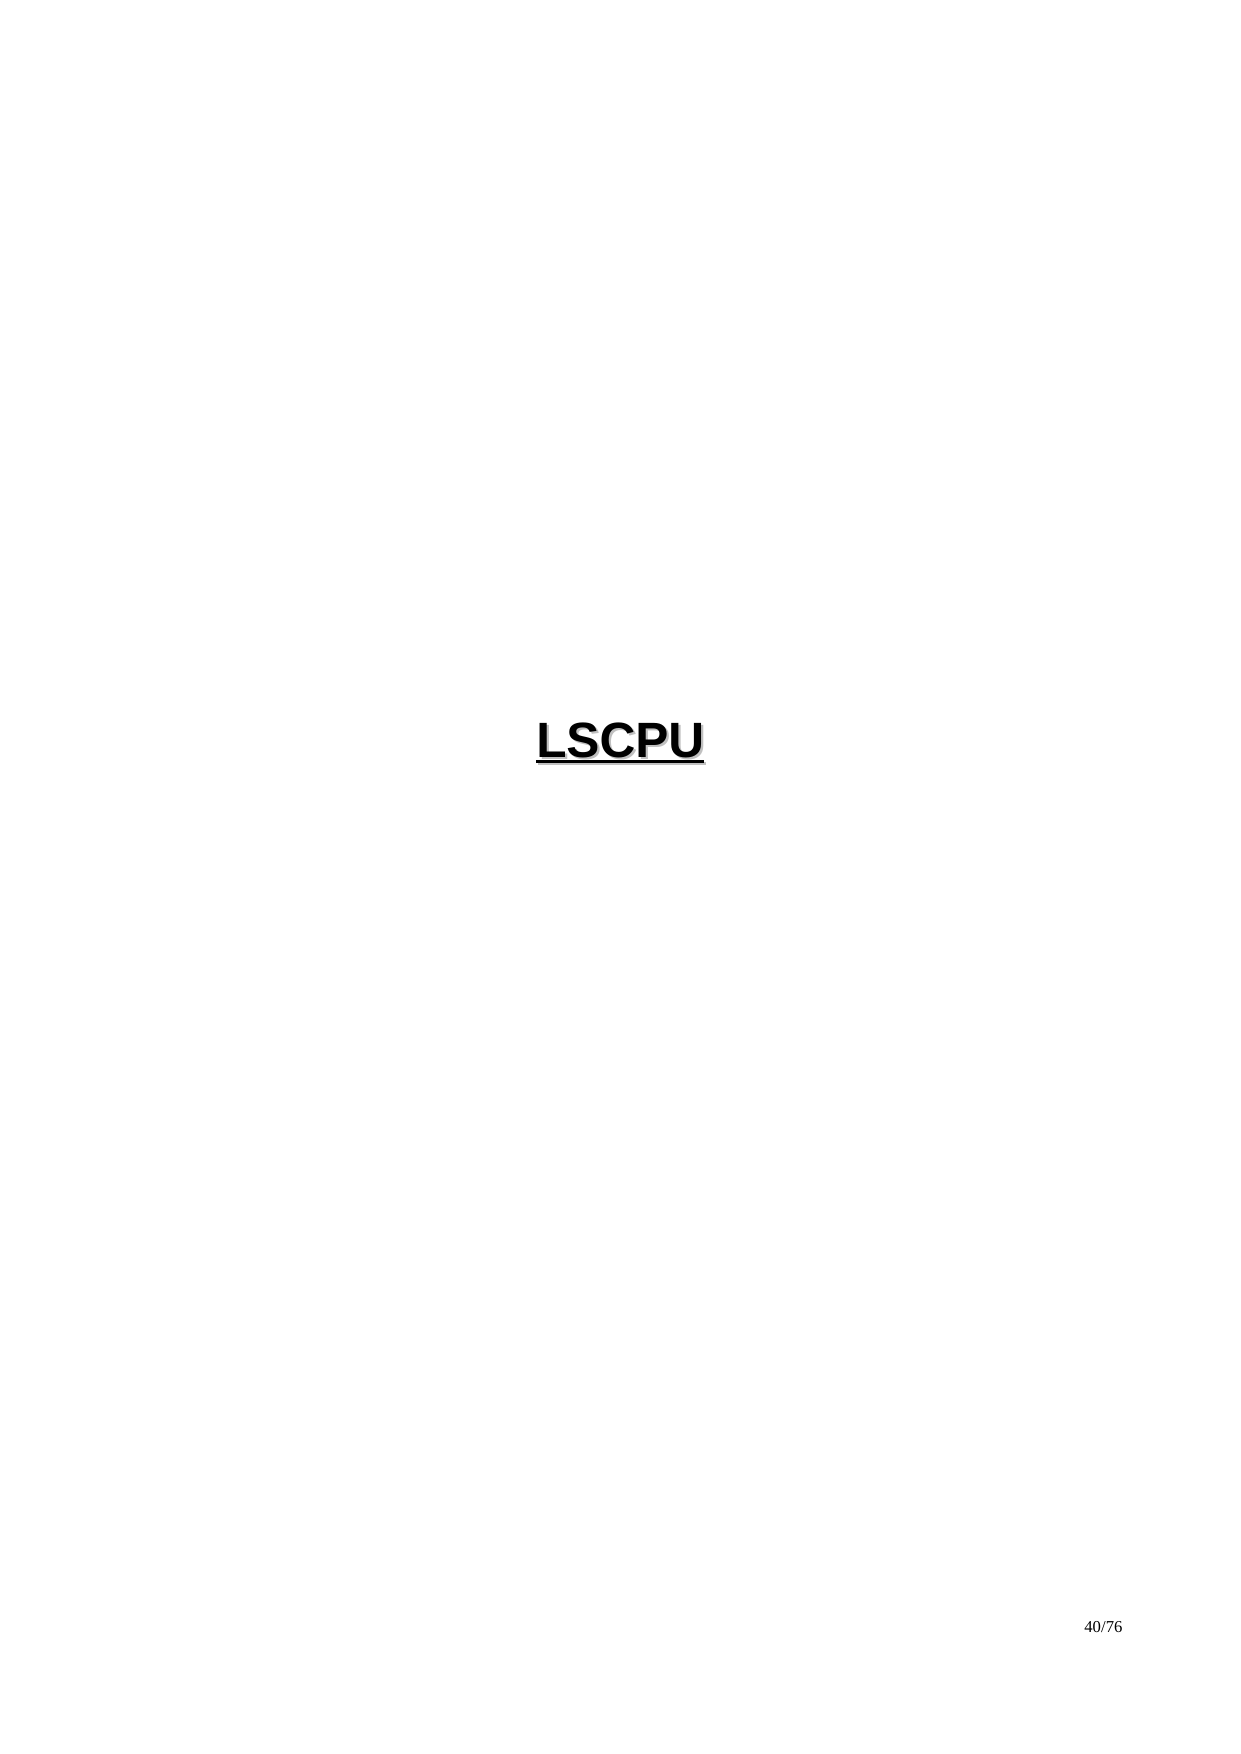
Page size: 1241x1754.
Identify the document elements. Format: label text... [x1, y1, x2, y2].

subtitle LSCPU [118, 711, 1122, 768]
